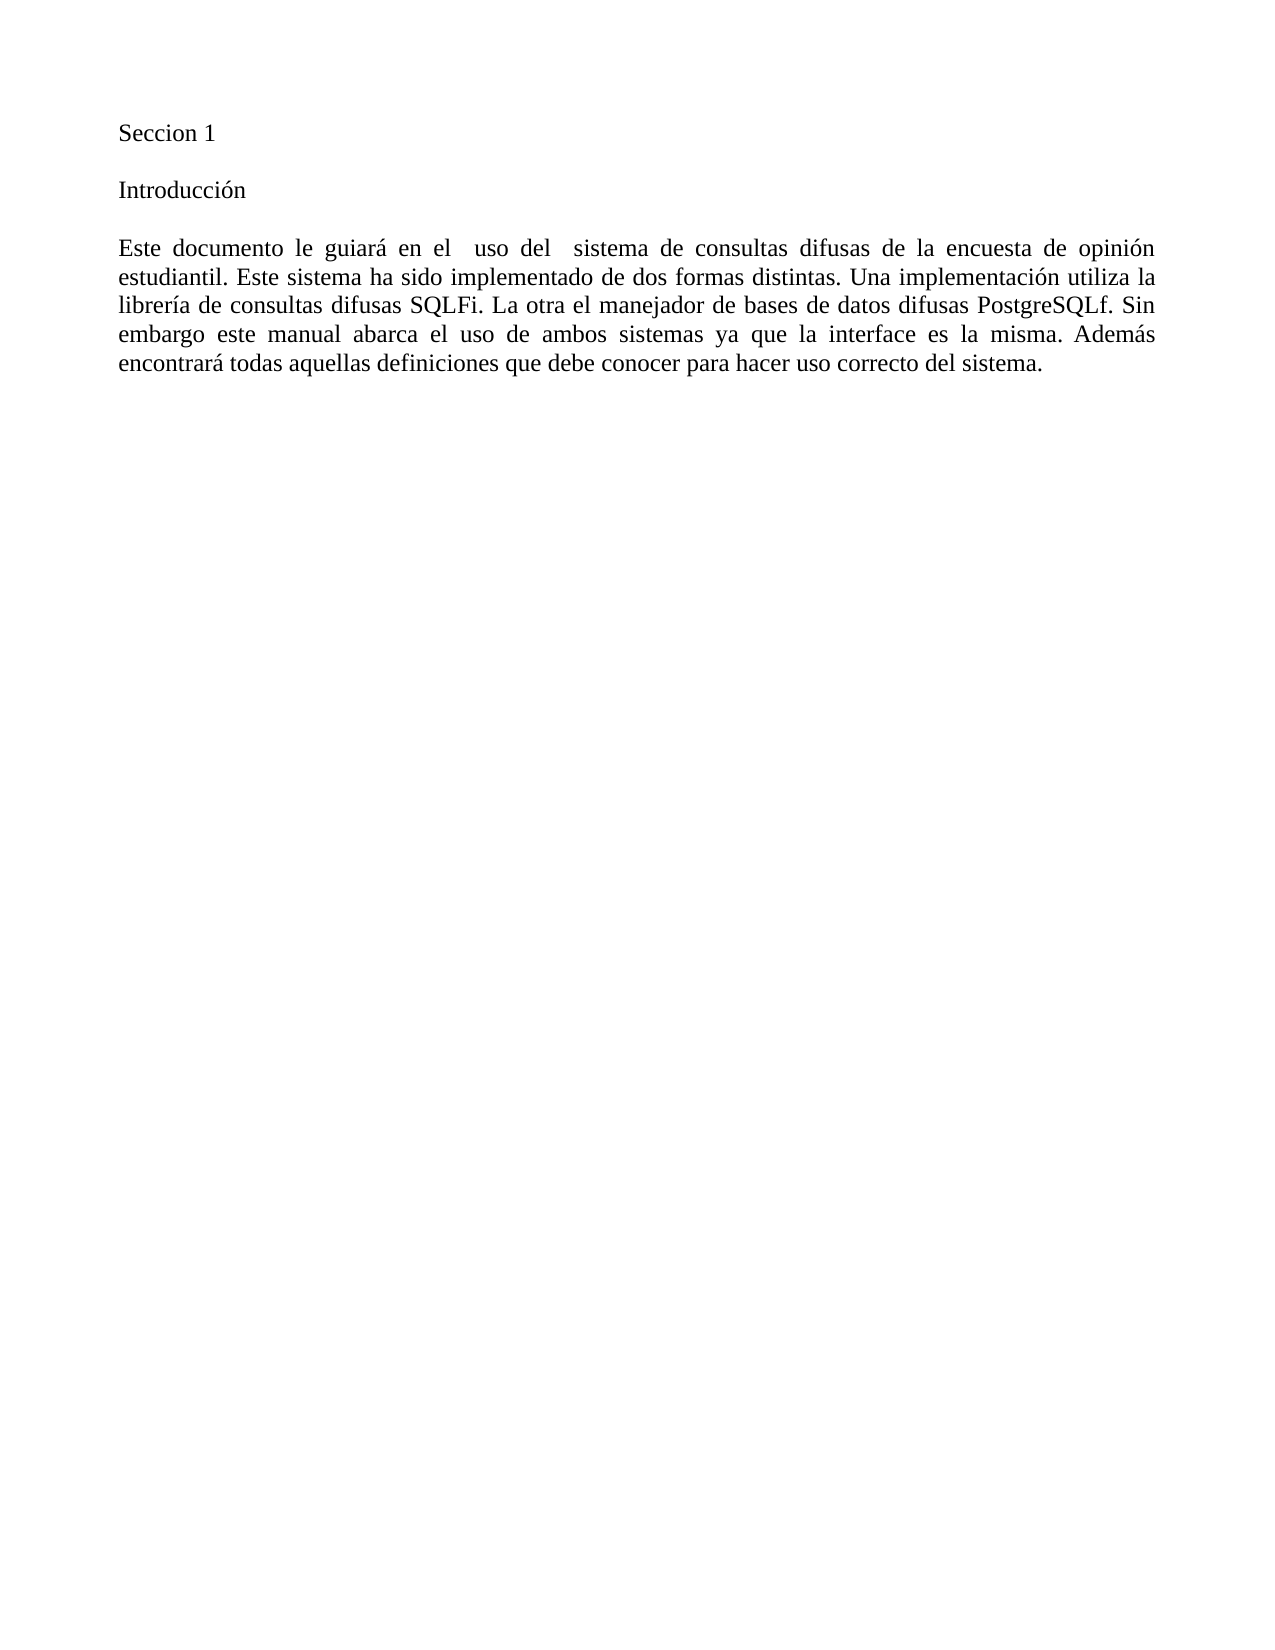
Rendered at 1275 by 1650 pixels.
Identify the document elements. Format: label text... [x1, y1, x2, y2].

text Este documento le guiará en el uso del sistema de consultas difusas de la encuesta de opinión estudiantil. Este sistema ha sido implementado de dos formas distintas. Una implementación utiliza la librería de consultas difusas SQLFi. La otra el manejador de bases de datos difusas PostgreSQLf. Sin embargo este manual abarca el uso de ambos sistemas ya que la interface es la misma. Además encontrará todas aquellas definiciones que debe conocer para hacer uso correcto del sistema. [118, 233, 1157, 377]
text Introducción [118, 147, 1157, 204]
text Seccion 1 [118, 118, 1157, 147]
